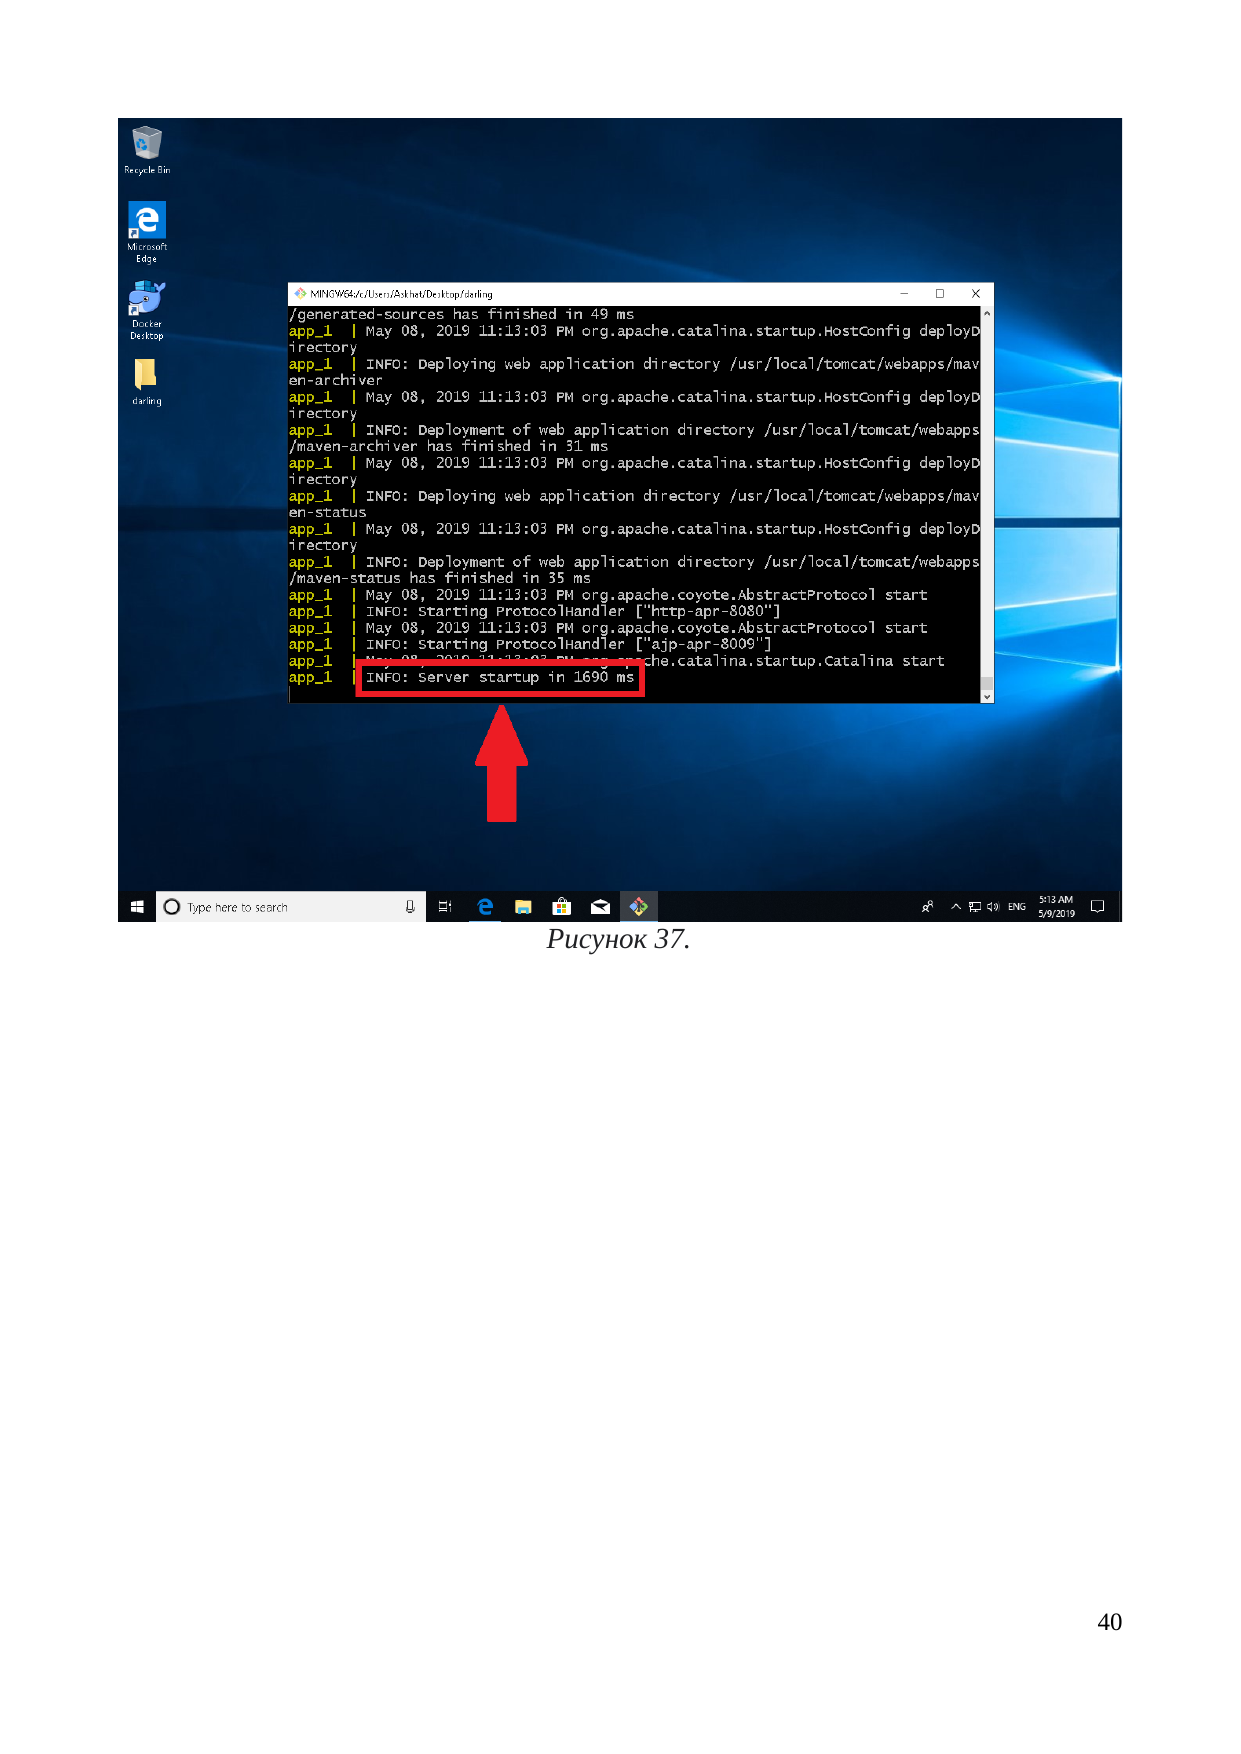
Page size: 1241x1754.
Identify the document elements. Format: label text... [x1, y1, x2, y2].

picture [118, 118, 1123, 922]
text Рисунок 37. [118, 922, 1122, 955]
